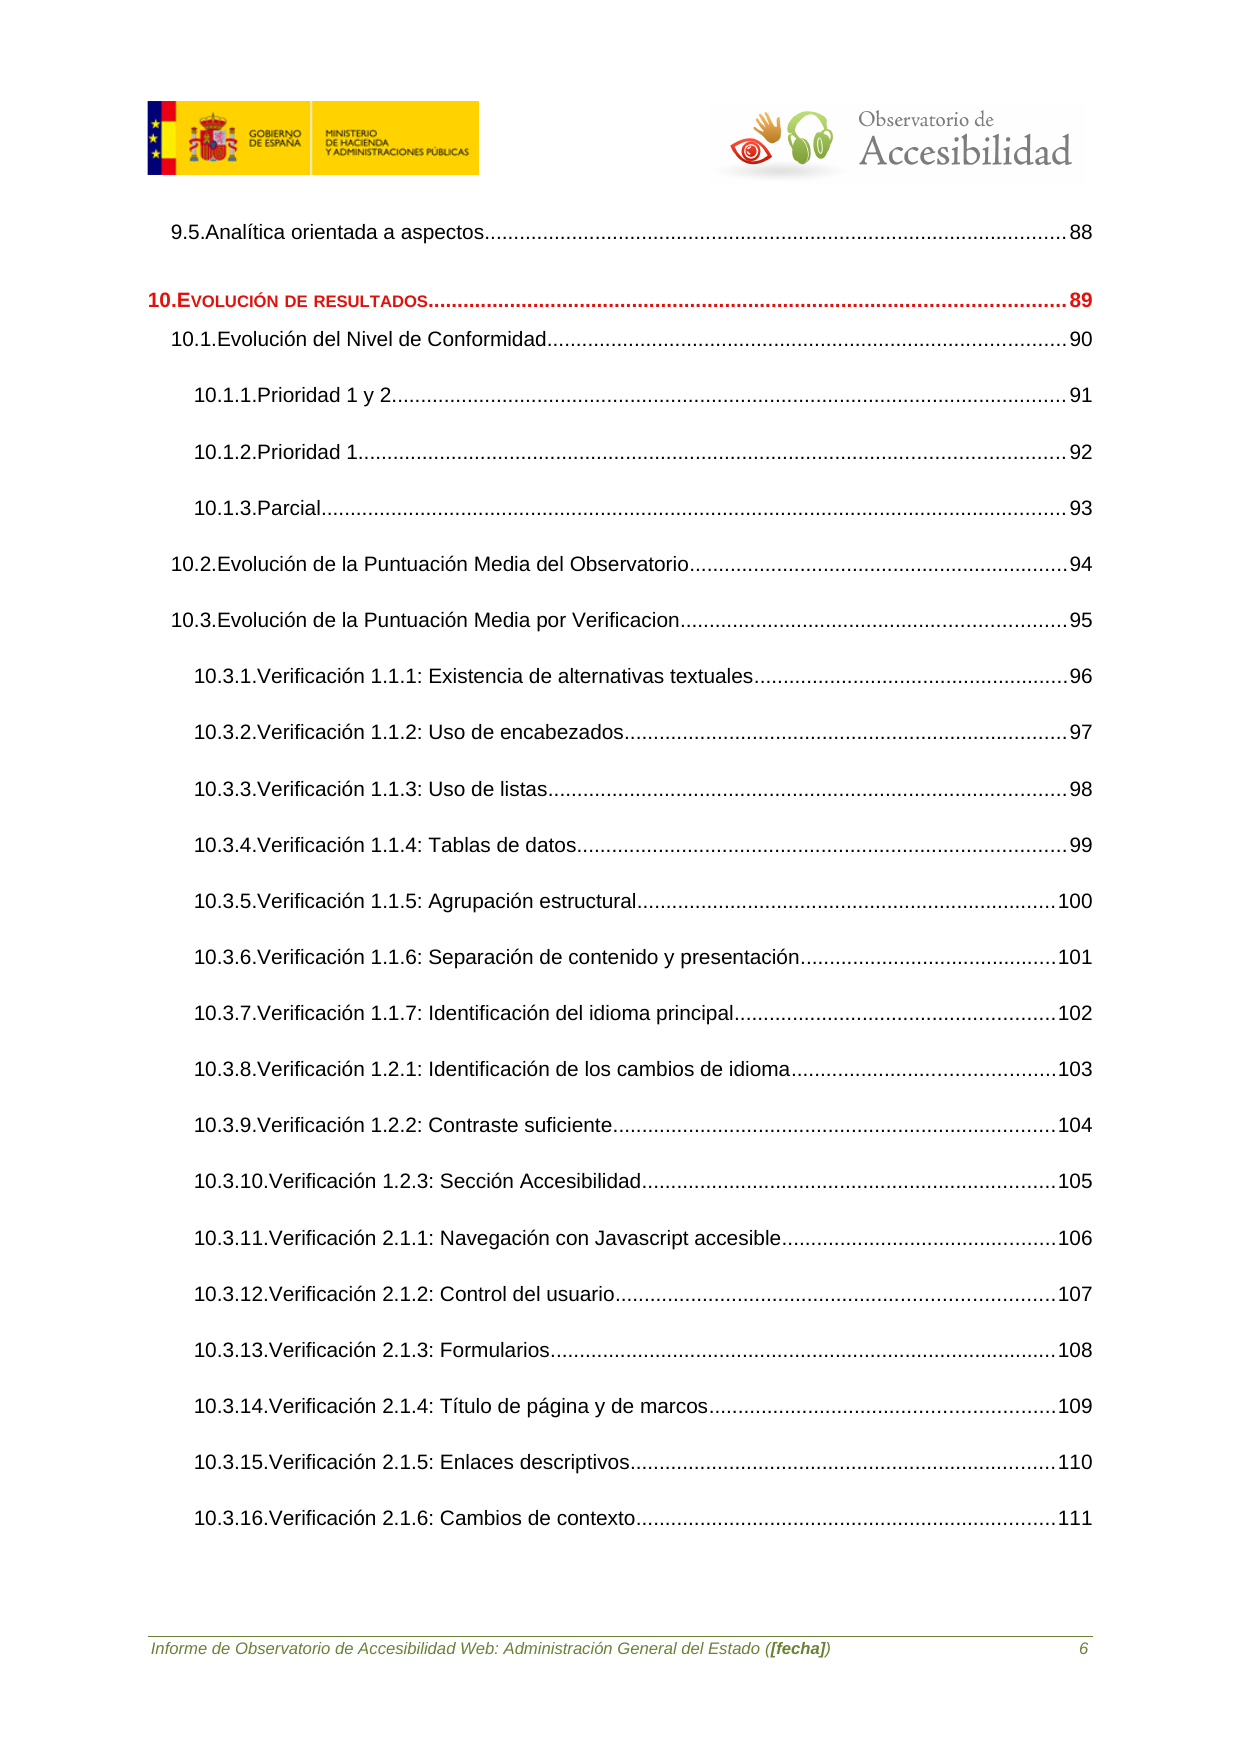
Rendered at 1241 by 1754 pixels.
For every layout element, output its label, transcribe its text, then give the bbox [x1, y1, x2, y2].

picture [710, 102, 1086, 185]
text 10.3.15.Verificación 2.1.5: Enlaces descriptivos 110 [193, 1450, 1092, 1474]
text 10.Evolución de resultados 89 [148, 288, 1092, 312]
text 10.1.Evolución del Nivel de Conformidad 90 [171, 327, 1092, 351]
text 10.3.Evolución de la Puntuación Media por Verificacion 95 [171, 608, 1092, 632]
picture [147, 101, 479, 175]
text 10.3.9.Verificación 1.2.2: Contraste suficiente 104 [193, 1113, 1092, 1137]
text 10.3.2.Verificación 1.1.2: Uso de encabezados 97 [193, 720, 1092, 744]
text 10.3.6.Verificación 1.1.6: Separación de contenido y presentación 101 [193, 945, 1092, 969]
text 10.3.11.Verificación 2.1.1: Navegación con Javascript accesible 106 [193, 1226, 1092, 1249]
text 10.3.5.Verificación 1.1.5: Agrupación estructural 100 [193, 889, 1092, 913]
text 10.3.1.Verificación 1.1.1: Existencia de alternativas textuales 96 [193, 664, 1092, 688]
text 10.3.16.Verificación 2.1.6: Cambios de contexto 111 [193, 1506, 1092, 1530]
text 10.3.10.Verificación 1.2.3: Sección Accesibilidad 105 [193, 1169, 1092, 1193]
text 9.5.Analítica orientada a aspectos 88 [171, 220, 1092, 244]
text 10.3.4.Verificación 1.1.4: Tablas de datos 99 [193, 832, 1092, 856]
text 10.1.1.Prioridad 1 y 2 91 [193, 383, 1092, 407]
text 10.1.3.Parcial 93 [193, 496, 1092, 519]
text 10.2.Evolución de la Puntuación Media del Observatorio 94 [171, 552, 1092, 576]
text 10.3.7.Verificación 1.1.7: Identificación del idioma principal 102 [193, 1001, 1092, 1025]
text 10.3.14.Verificación 2.1.4: Título de página y de marcos 109 [193, 1394, 1092, 1418]
text 10.1.2.Prioridad 1 92 [193, 439, 1092, 463]
text 10.3.3.Verificación 1.1.3: Uso de listas 98 [193, 776, 1092, 800]
text 10.3.12.Verificación 2.1.2: Control del usuario 107 [193, 1282, 1092, 1306]
text 10.3.8.Verificación 1.2.1: Identificación de los cambios de idioma 103 [193, 1057, 1092, 1081]
text 10.3.13.Verificación 2.1.3: Formularios 108 [193, 1338, 1092, 1362]
